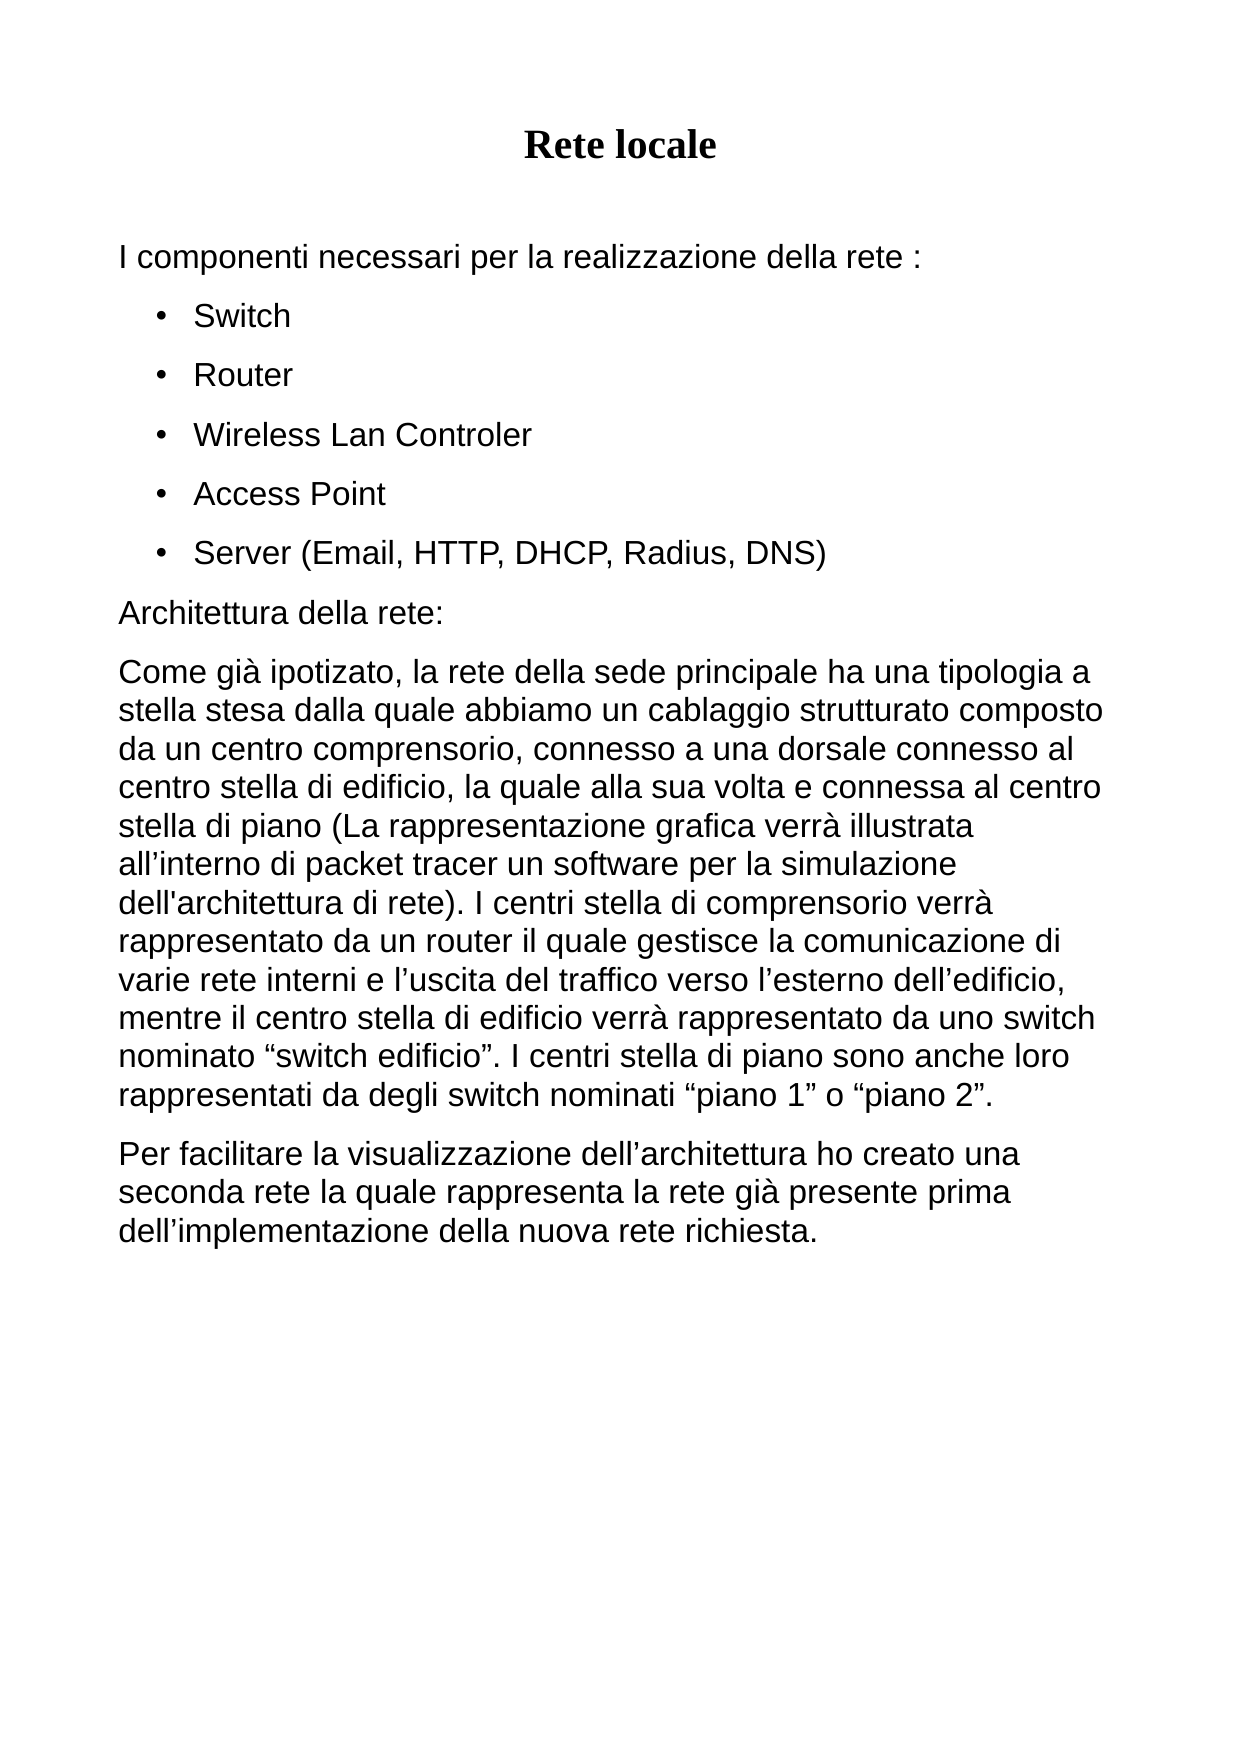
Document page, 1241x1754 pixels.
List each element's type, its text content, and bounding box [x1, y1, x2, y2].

list Access Point [156, 474, 1122, 513]
text I componenti necessari per la realizzazione della rete : [118, 237, 1122, 275]
text Per facilitare la visualizzazione dell’architettura ho creato una seconda rete la quale rappresenta la rete già presente prima dell’implementazione della nuova rete richiesta. [118, 1134, 1122, 1249]
text Architettura della rete: [118, 593, 1122, 631]
list Router [156, 355, 1122, 394]
list Server (Email, HTTP, DHCP, Radius, DNS) [156, 533, 1122, 572]
text Come già ipotizato, la rete della sede principale ha una tipologia a stella stesa dalla quale abbiamo un cablaggio strutturato composto da un centro comprensorio, connesso a una dorsale connesso al centro stella di edificio, la quale alla sua volta e connessa al centro stella di piano (La rappresentazione grafica verrà illustrata all’interno di packet tracer un software per la simulazione dell'architettura di rete). I centri stella di comprensorio verrà rappresentato da un router il quale gestisce la comunicazione di varie rete interni e l’uscita del traffico verso l’esterno dell’edificio, mentre il centro stella di edificio verrà rappresentato da uno switch nominato “switch edificio”. I centri stella di piano sono anche loro rappresentati da degli switch nominati “piano 1” o “piano 2”. [118, 652, 1122, 1113]
list Wireless Lan Controler [156, 415, 1122, 453]
list Switch [156, 296, 1122, 334]
